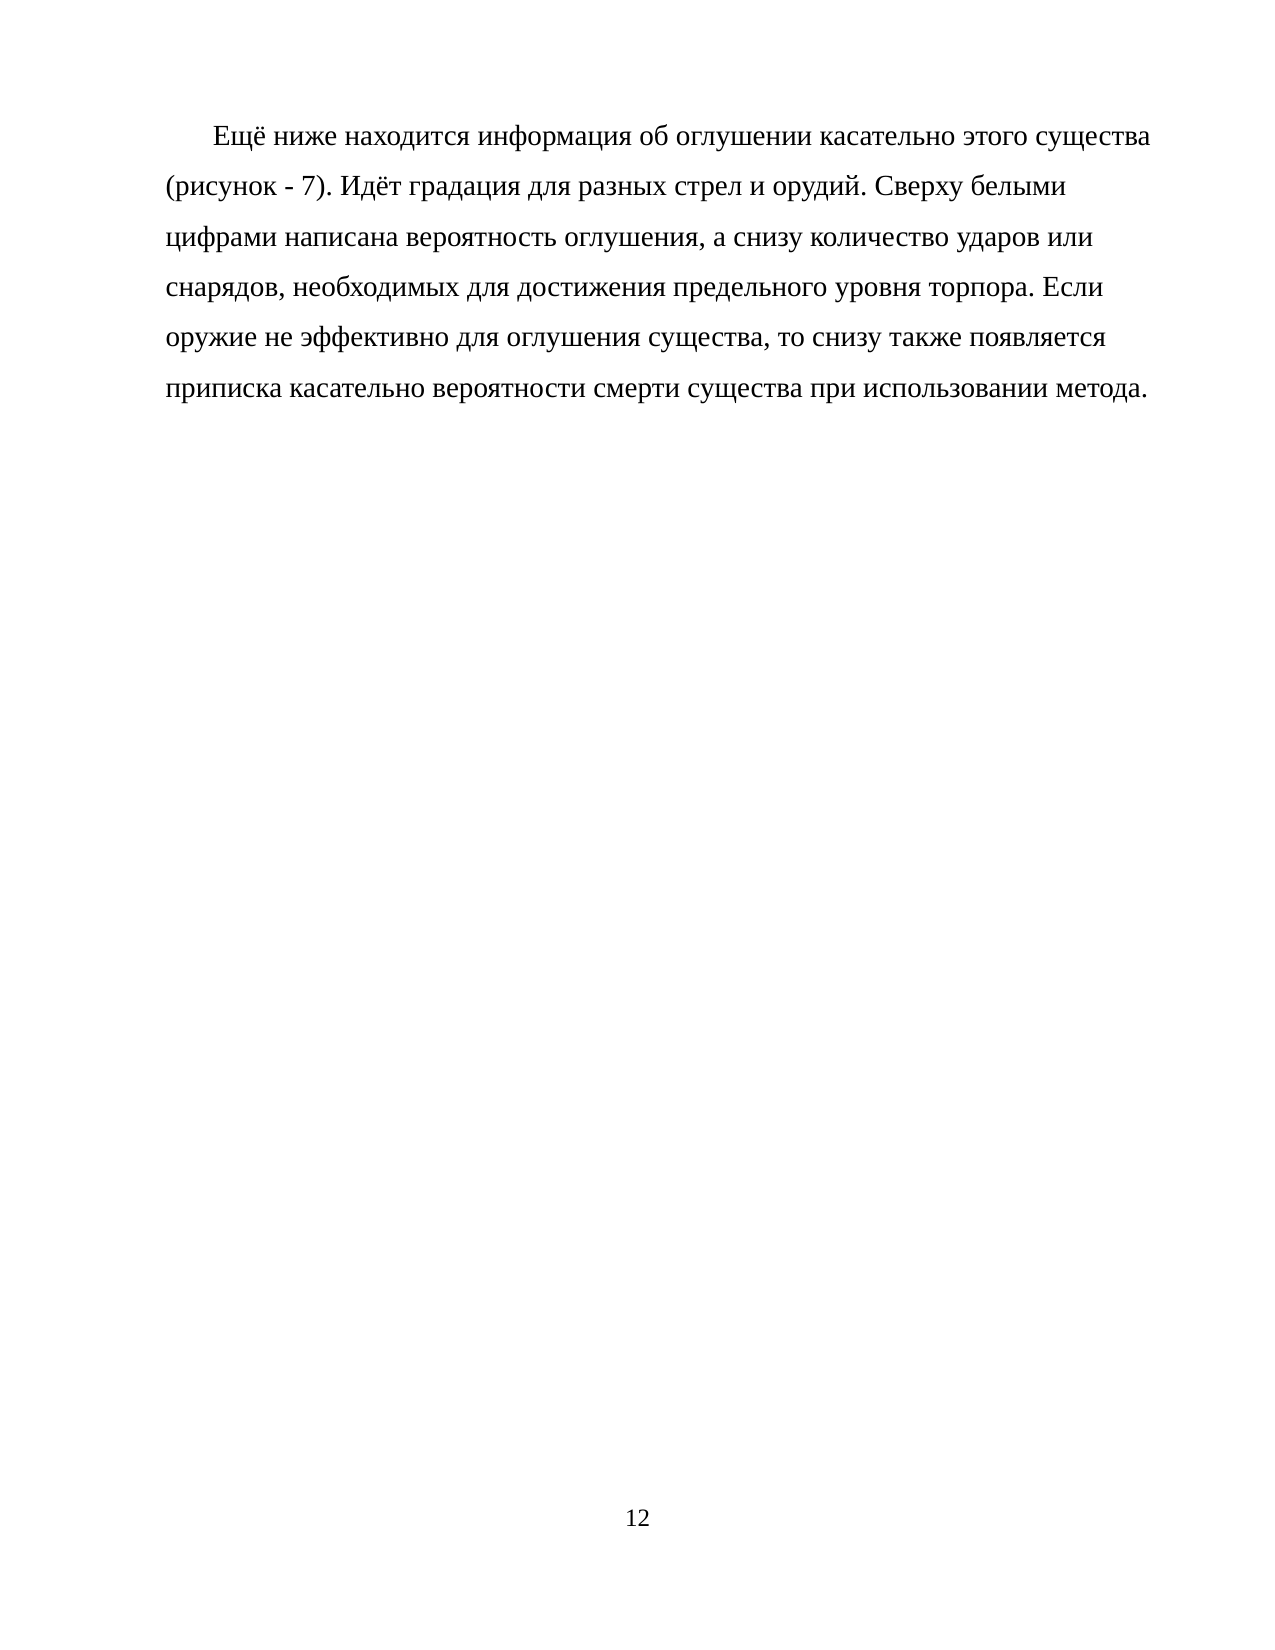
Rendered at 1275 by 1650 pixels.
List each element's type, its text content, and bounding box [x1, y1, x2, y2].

list Ещё ниже находится информация об оглушении касательно этого существа (рисунок - 7). Идёт градация для разных стрел и орудий. Сверху белыми цифрами написана вероятность оглушения, а снизу количество ударов или снарядов, необходимых для достижения предельного уровня торпора. Если оружие не эффективно для оглушения существа, то снизу также появляется приписка касательно вероятности смерти существа при использовании метода. [165, 118, 1157, 403]
